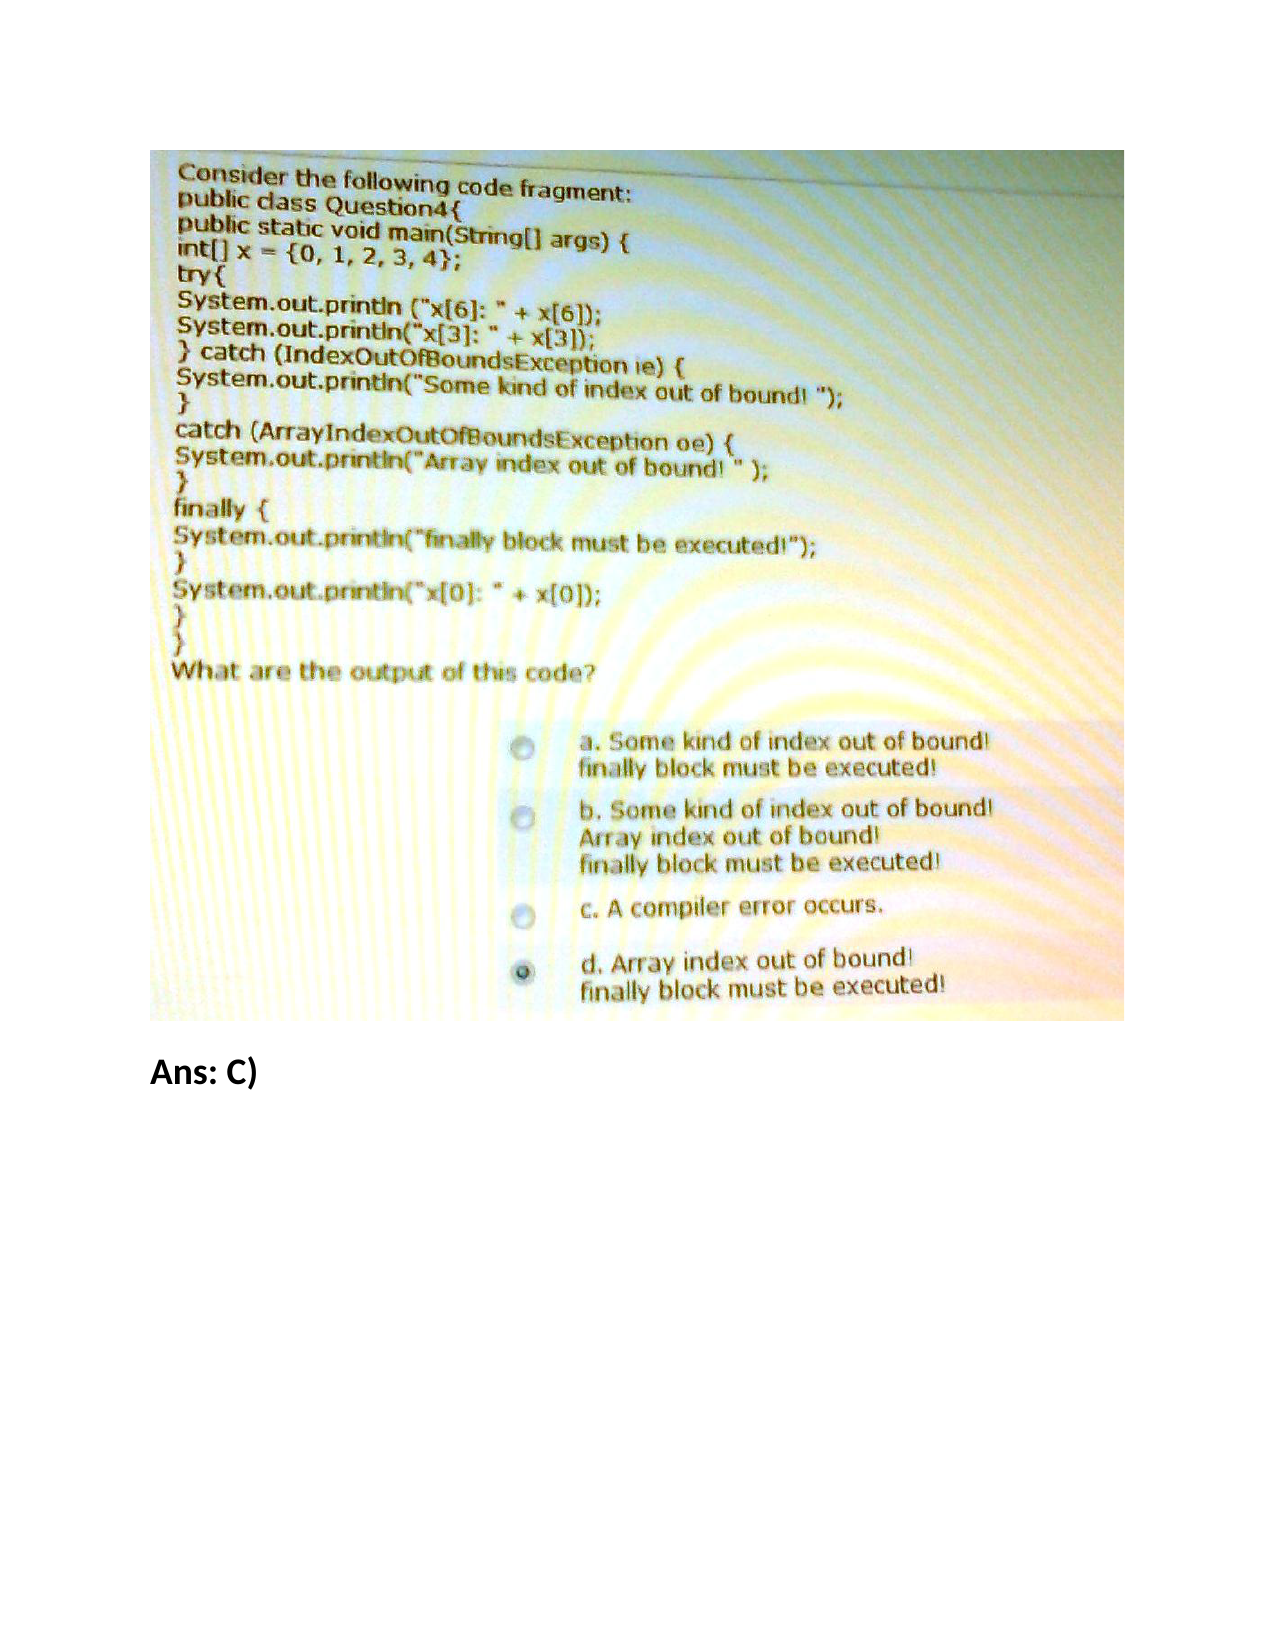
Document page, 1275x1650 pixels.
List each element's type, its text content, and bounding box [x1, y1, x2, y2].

text Ans: C) [150, 1048, 1125, 1094]
